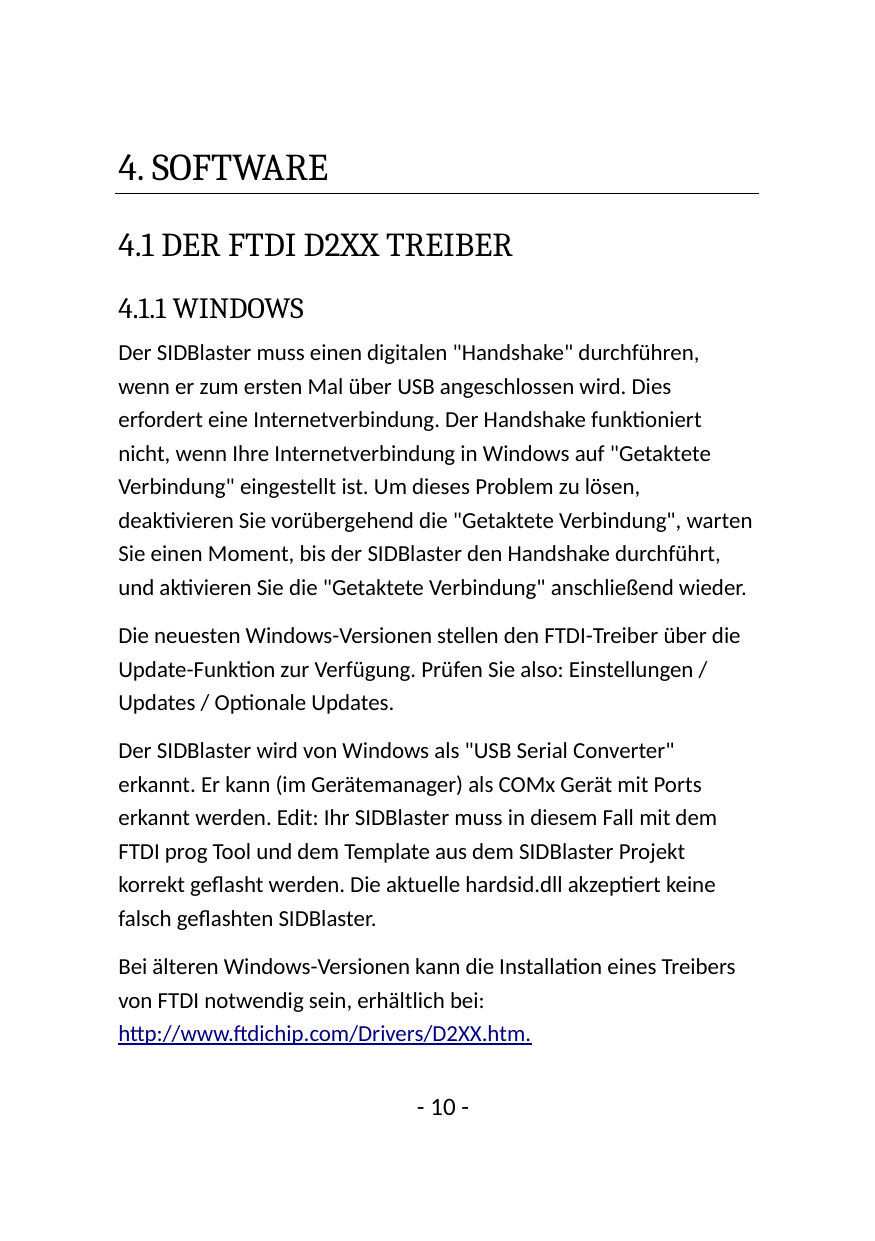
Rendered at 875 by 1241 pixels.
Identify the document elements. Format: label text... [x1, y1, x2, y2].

subtitle Der FTDI D2XX Treiber [118, 226, 756, 265]
subtitle Windows [118, 292, 756, 326]
text Der SIDBlaster muss einen digitalen "Handshake" durchführen, wenn er zum ersten Mal über USB angeschlossen wird. Dies erfordert eine Internetverbindung. Der Handshake funktioniert nicht, wenn Ihre Internetverbindung in Windows auf "Getaktete Verbindung" eingestellt ist. Um dieses Problem zu lösen, deaktivieren Sie vorübergehend die "Getaktete Verbindung", warten Sie einen Moment, bis der SIDBlaster den Handshake durchführt, und aktivieren Sie die "Getaktete Verbindung" anschließend wieder. [118, 338, 756, 601]
text Der SIDBlaster wird von Windows als "USB Serial Converter" erkannt. Er kann (im Gerätemanager) als COMx Gerät mit Ports erkannt werden. Edit: Ihr SIDBlaster muss in diesem Fall mit dem FTDI prog Tool und dem Template aus dem SIDBlaster Projekt korrekt geflasht werden. Die aktuelle hardsid.dll akzeptiert keine falsch geflashten SIDBlaster. [118, 736, 756, 932]
text Bei älteren Windows-Versionen kann die Installation eines Treibers von FTDI notwendig sein, erhältlich bei: http://www.ftdichip.com/Drivers/D2XX.htm. [118, 952, 756, 1047]
subtitle Software [115, 143, 759, 193]
text Die neuesten Windows-Versionen stellen den FTDI-Treiber über die Update-Funktion zur Verfügung. Prüfen Sie also: Einstellungen / Updates / Optionale Updates. [118, 621, 756, 716]
